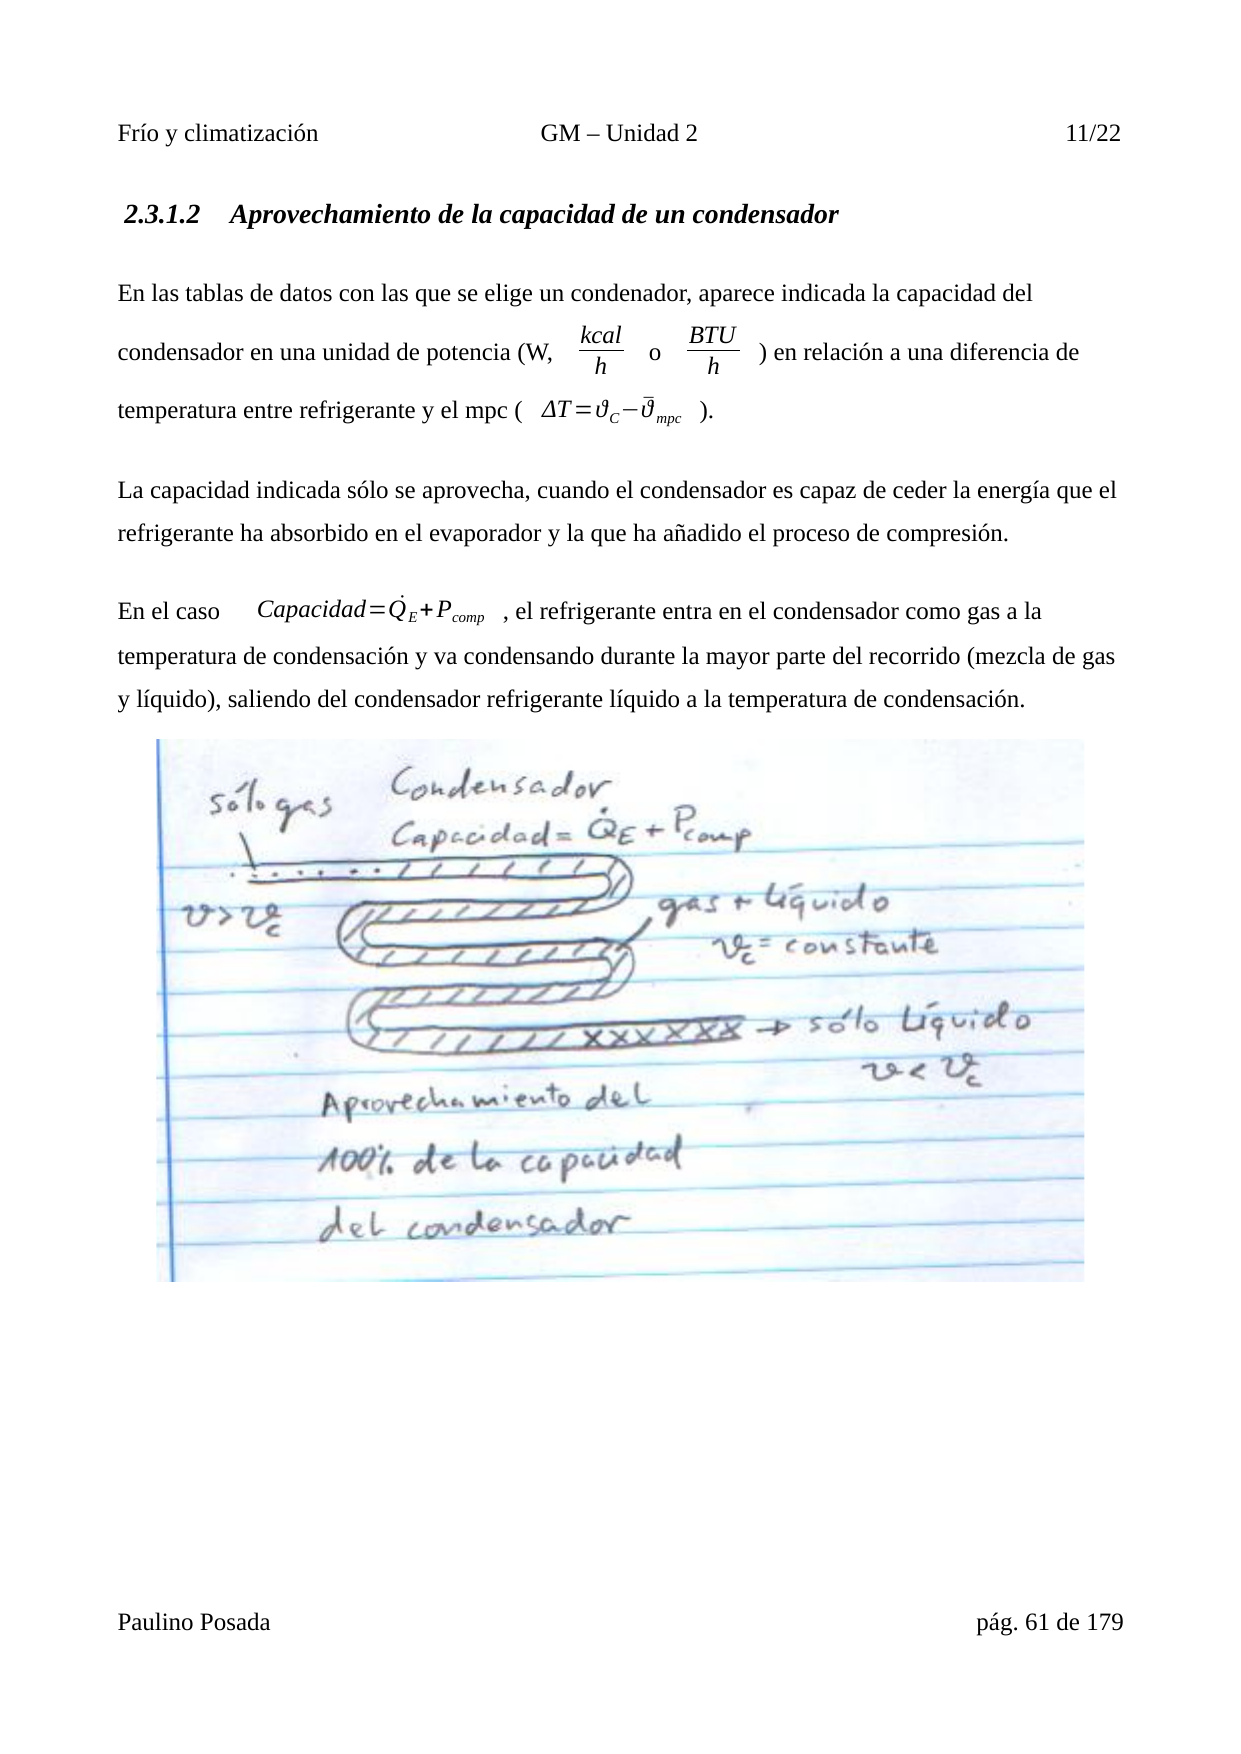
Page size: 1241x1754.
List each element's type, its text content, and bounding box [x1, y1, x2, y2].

subtitle Aprovechamiento de la capacidad de un condensador [117, 197, 1123, 229]
text La capacidad indicada sólo se aprovecha, cuando el condensador es capaz de ceder la energía que el refrigerante ha absorbido en el evaporador y la que ha añadido el proceso de compresión. [117, 475, 1123, 547]
text En las tablas de datos con las que se elige un condenador, aparece indicada la capacidad del condensador en una unidad de potencia (W, o ) en relación a una diferencia de temperatura entre refrigerante y el mpc (). [117, 278, 1123, 427]
text En el caso , el refrigerante entra en el condensador como gas a la temperatura de condensación y va condensando durante la mayor parte del recorrido (mezcla de gas y líquido), saliendo del condensador refrigerante líquido a la temperatura de condensación. [117, 594, 1123, 713]
picture [156, 739, 1085, 1282]
